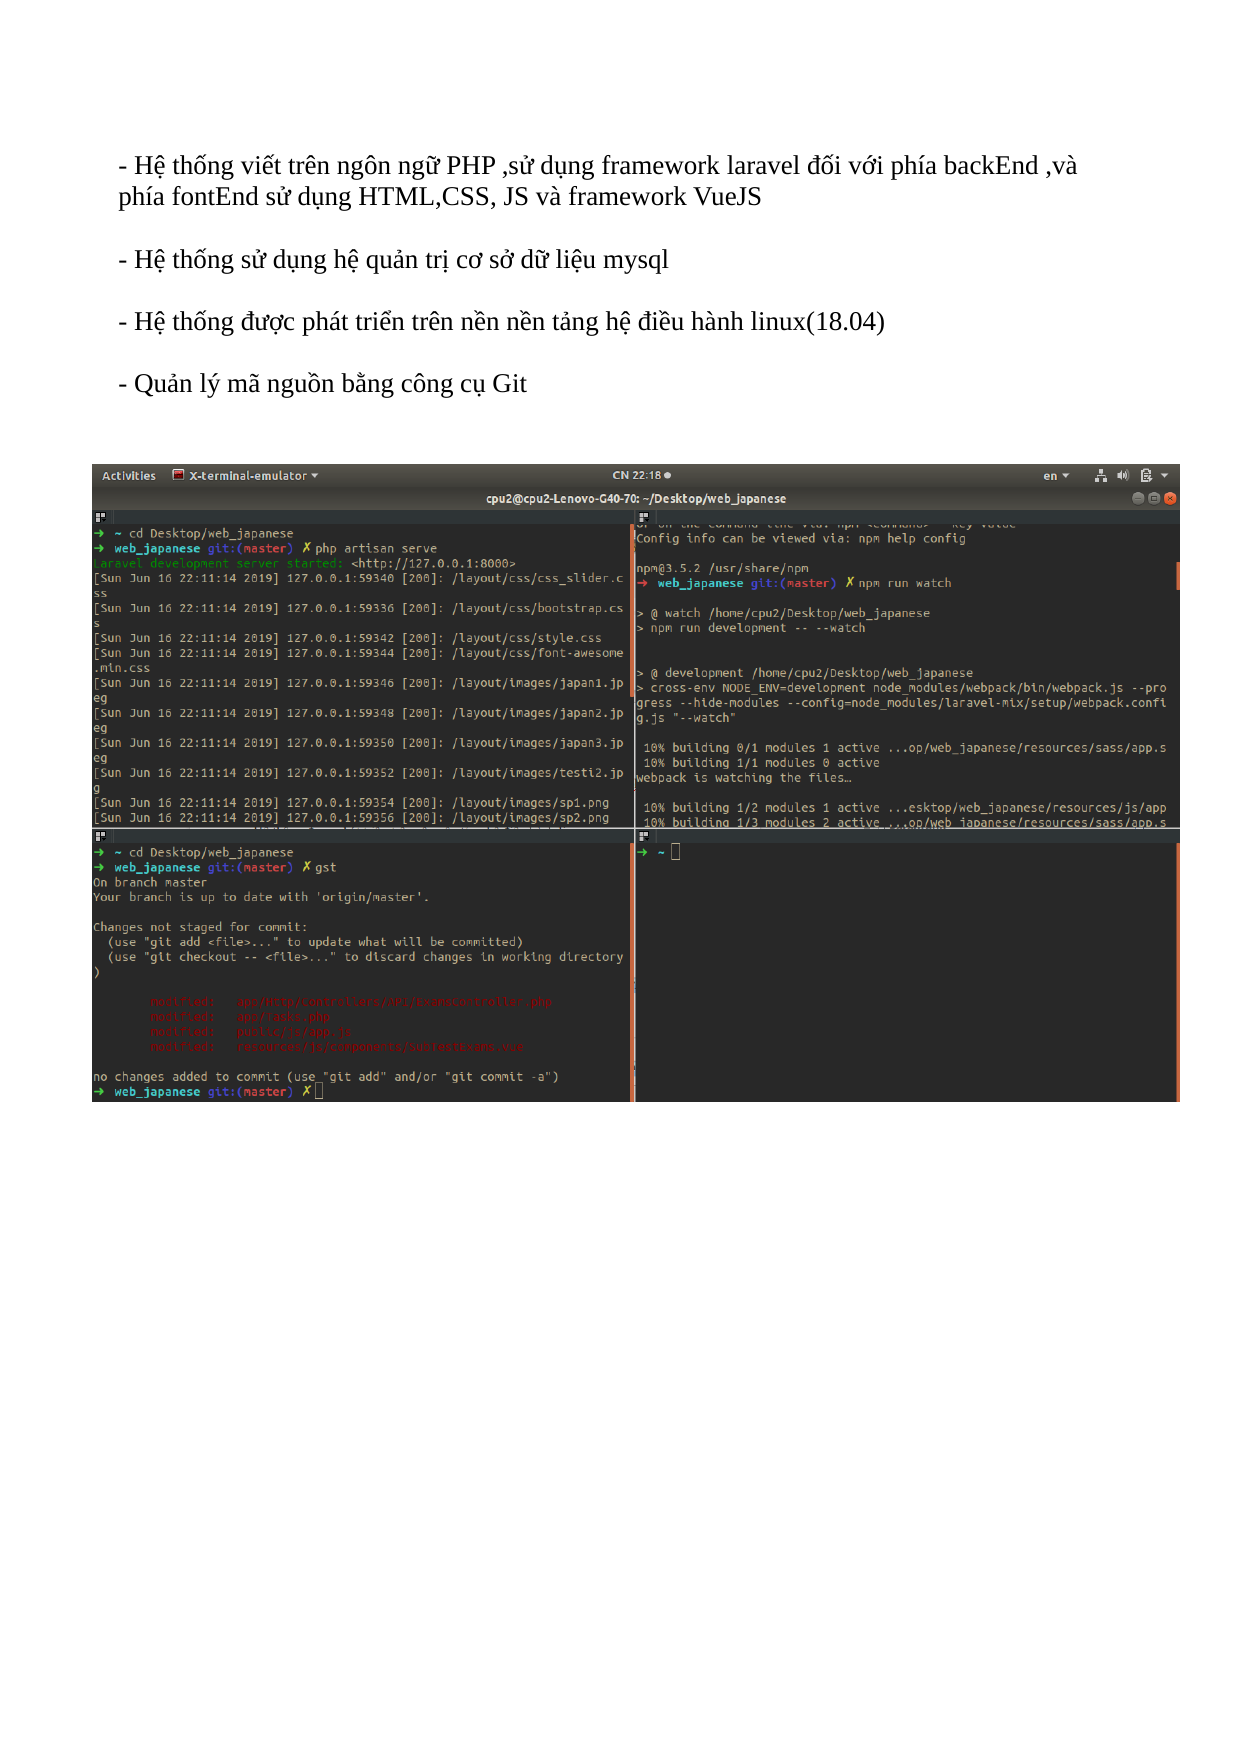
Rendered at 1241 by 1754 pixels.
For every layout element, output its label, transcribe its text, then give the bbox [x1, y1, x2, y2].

text - Hệ thống được phát triển trên nền nền tảng hệ điều hành linux(18.04) [118, 305, 1122, 336]
picture [92, 464, 1180, 1102]
text - Hệ thống sử dụng hệ quản trị cơ sở dữ liệu mysql [118, 243, 1122, 274]
text - Quản lý mã nguồn bằng công cụ Git [118, 367, 1122, 398]
text - Hệ thống viết trên ngôn ngữ PHP ,sử dụng framework laravel đối với phía backEnd ,và phía fontEnd sử dụng HTML,CSS, JS và framework VueJS [118, 149, 1122, 212]
